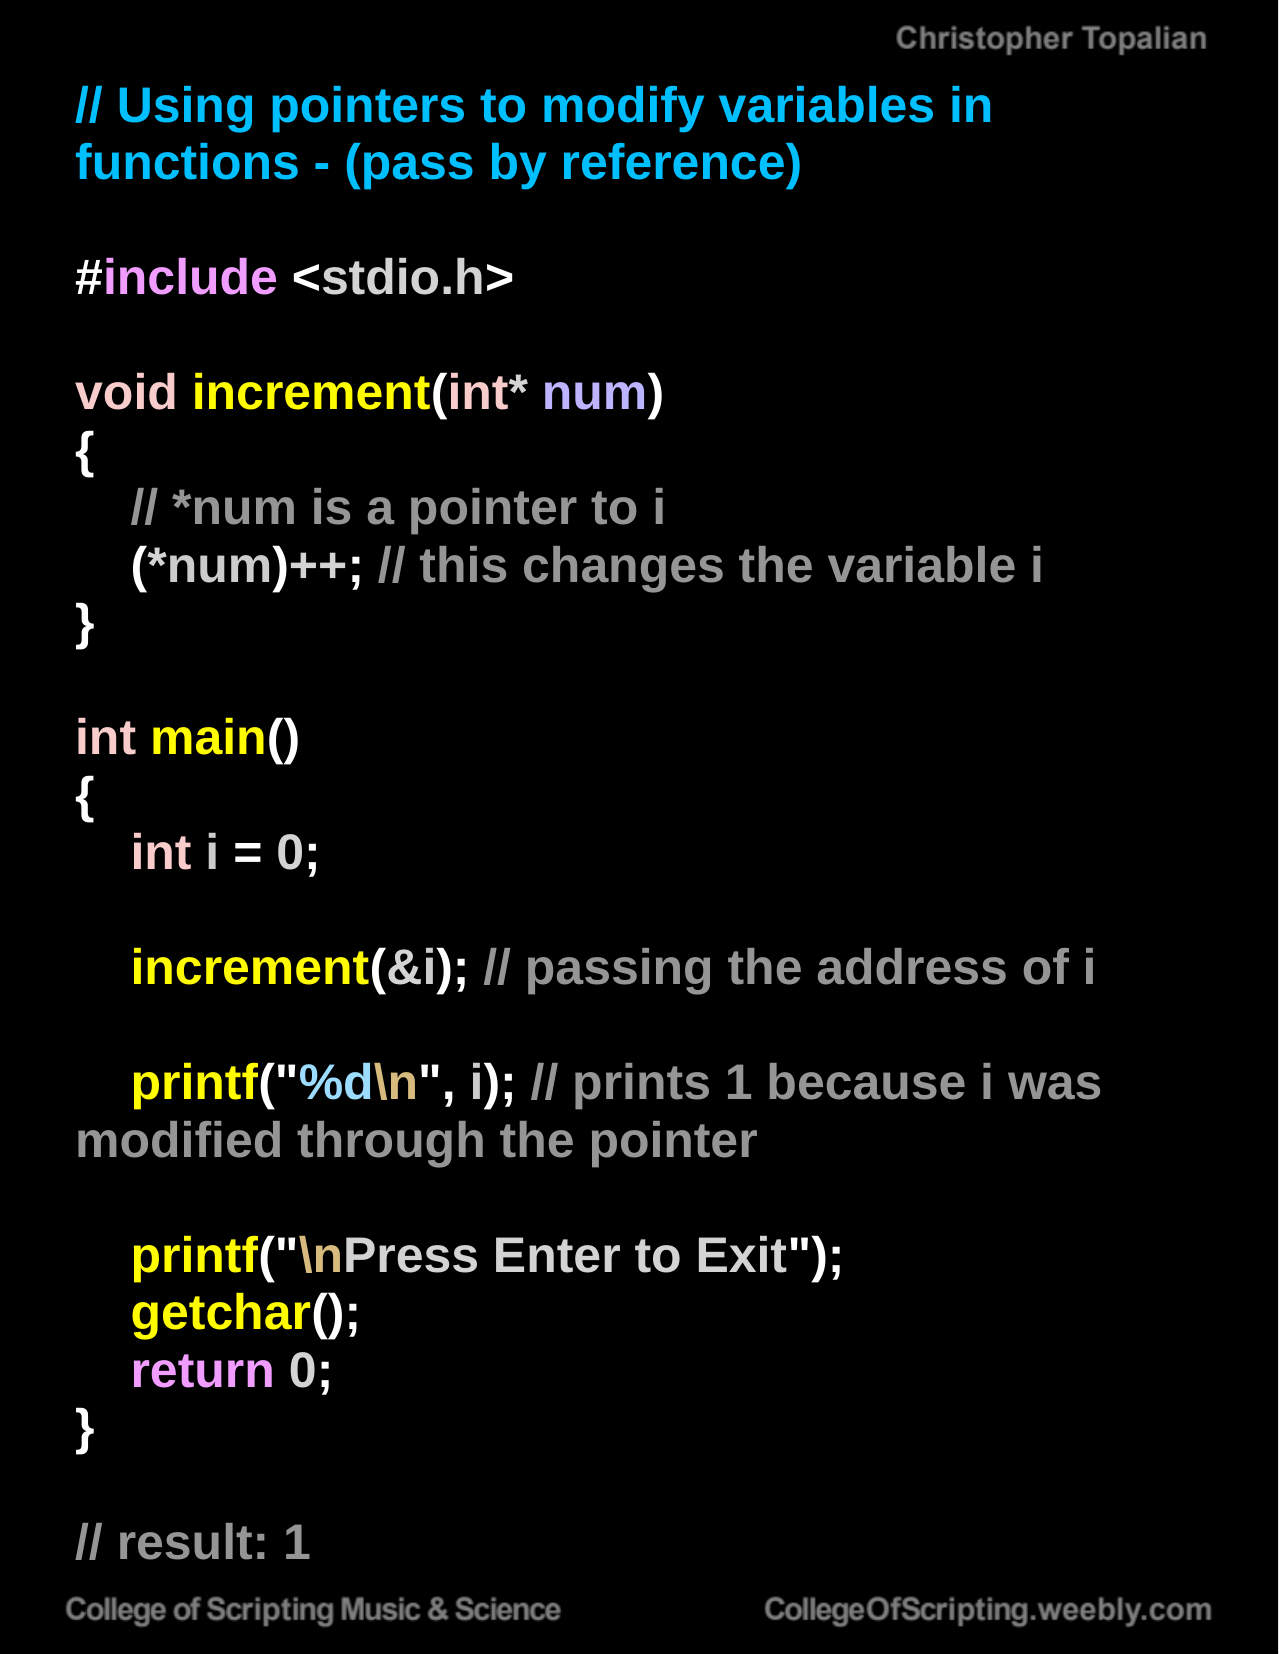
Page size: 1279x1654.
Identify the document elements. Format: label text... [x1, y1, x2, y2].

text { [75, 420, 1203, 477]
text } [75, 1397, 1203, 1455]
text (*num)++; // this changes the variable i [75, 535, 1203, 592]
text int main() [75, 707, 1203, 765]
text return 0; [75, 1340, 1203, 1397]
text printf("\nPress Enter to Exit"); [75, 1225, 1203, 1282]
text // result: 1 [75, 1512, 1203, 1570]
text } [75, 592, 1203, 650]
text increment(&i); // passing the address of i [75, 937, 1203, 995]
text void increment(int* num) [75, 362, 1203, 420]
text int i = 0; [75, 822, 1203, 880]
subtitle // Using pointers to modify variables in functions - (pass by reference) [75, 75, 1203, 190]
text { [75, 765, 1203, 822]
text getchar(); [75, 1282, 1203, 1340]
text #include <stdio.h> [75, 247, 1203, 305]
text printf("%d\n", i); // prints 1 because i was modified through the pointer [75, 1052, 1203, 1167]
text // *num is a pointer to i [75, 477, 1203, 535]
